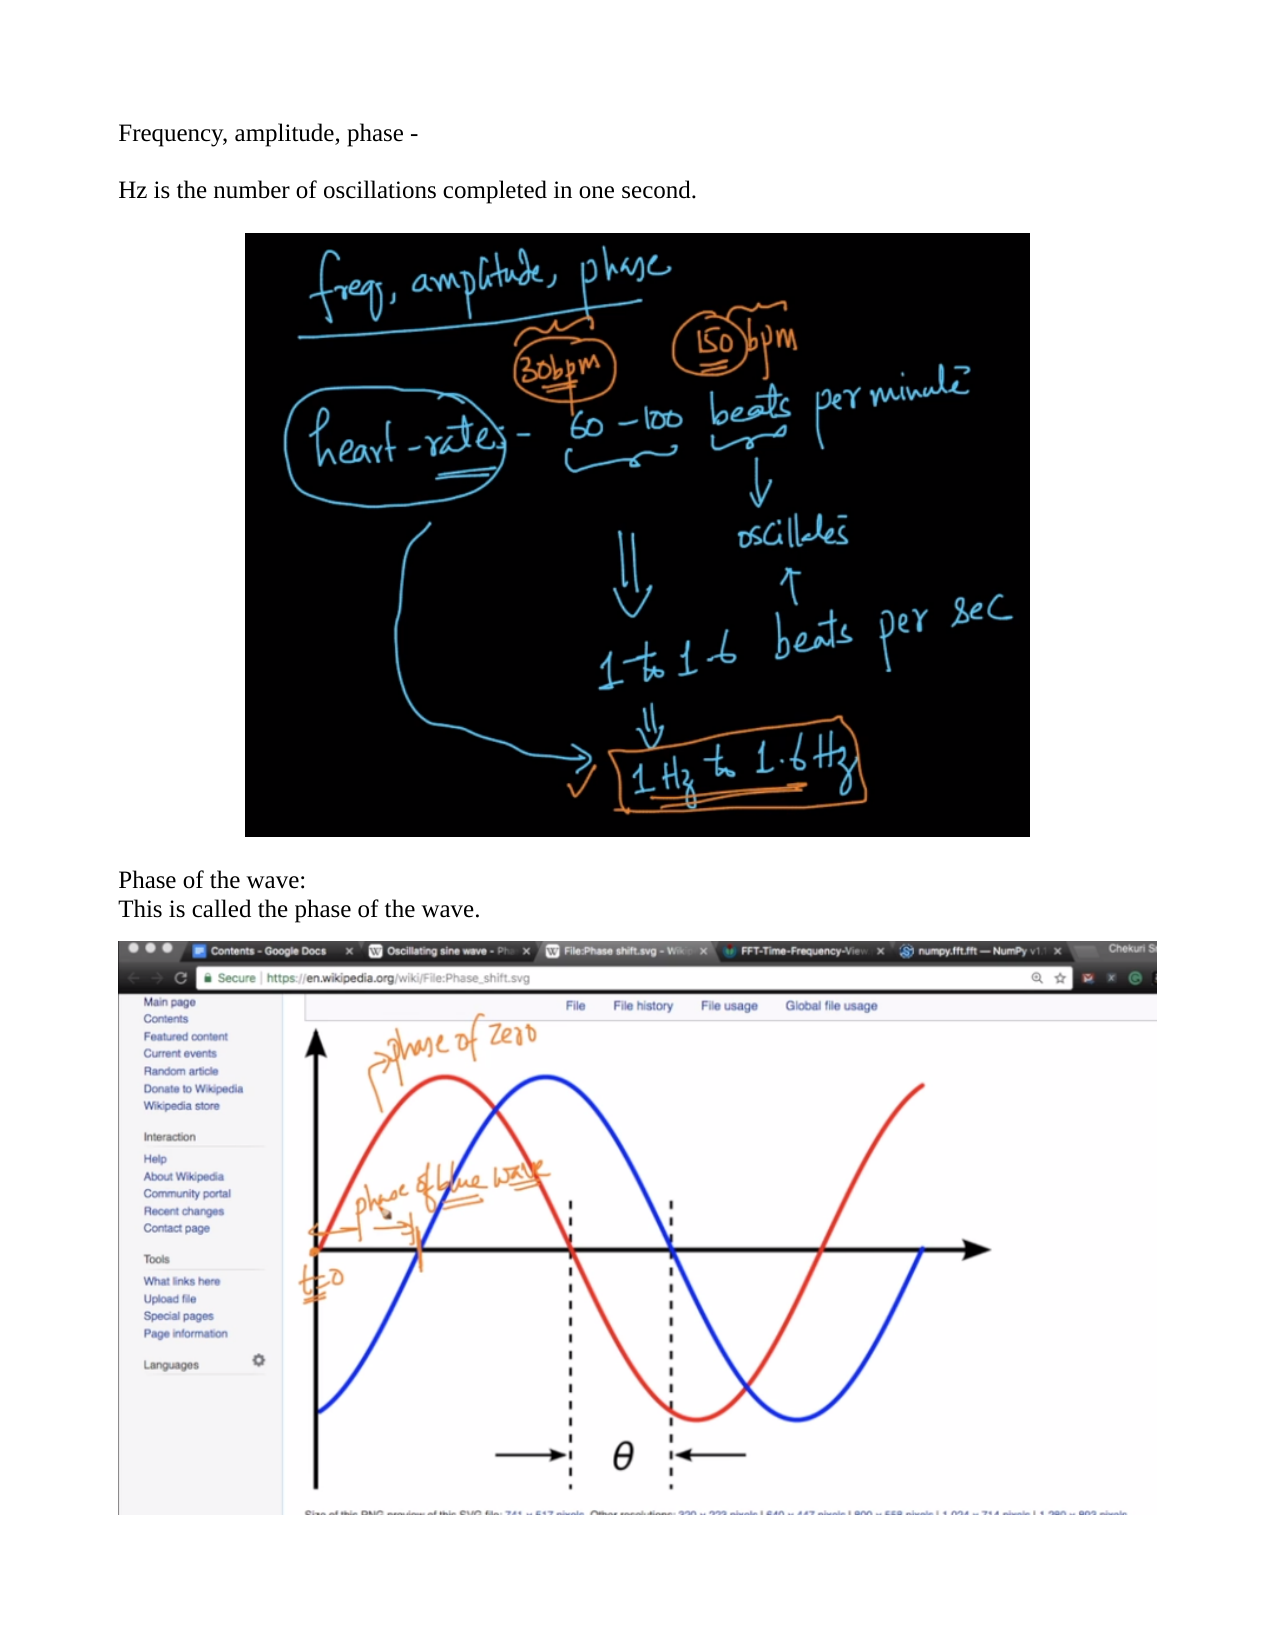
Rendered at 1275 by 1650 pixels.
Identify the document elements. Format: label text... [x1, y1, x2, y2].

picture [118, 941, 1157, 1515]
picture [245, 233, 1030, 837]
text Phase of the wave: [118, 866, 1157, 894]
text Frequency, amplitude, phase - [118, 118, 1157, 147]
text Hz is the number of oscillations completed in one second. [118, 176, 1157, 204]
text This is called the phase of the wave. [118, 894, 1157, 923]
